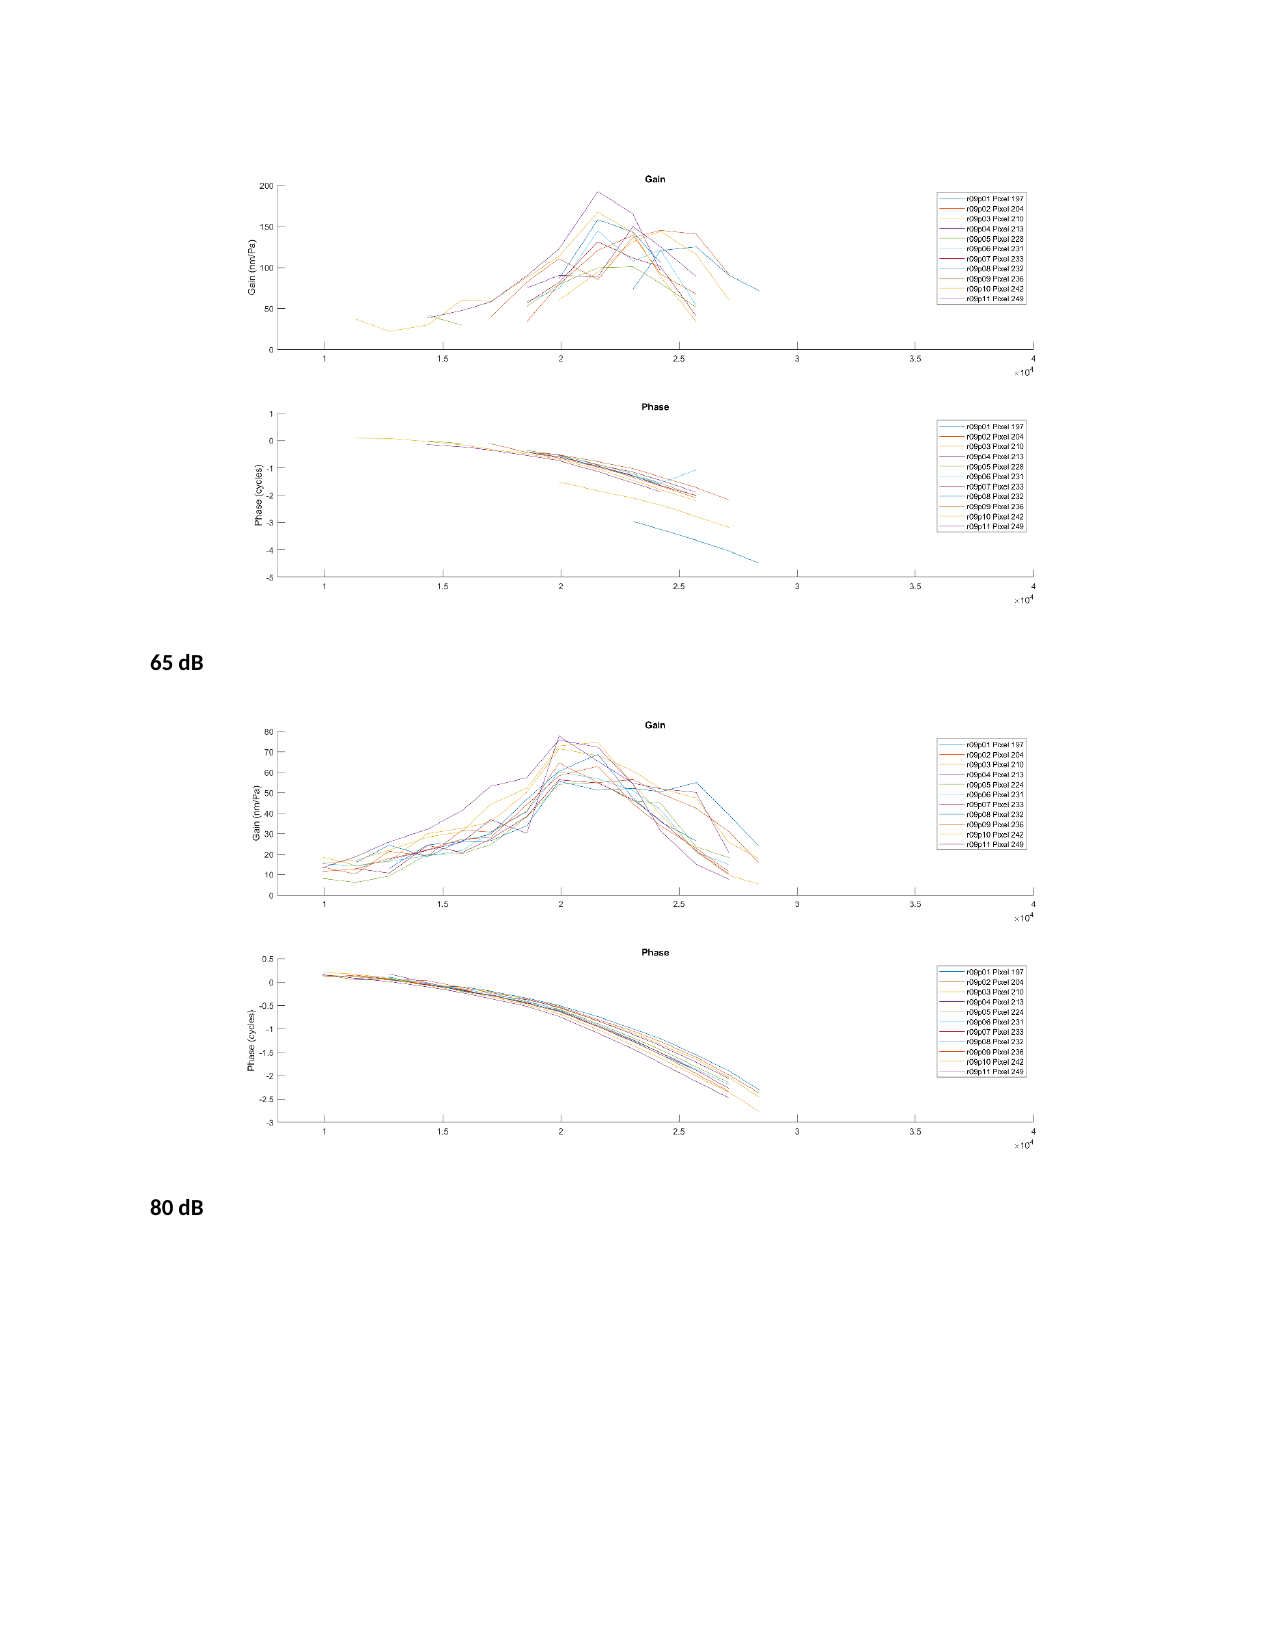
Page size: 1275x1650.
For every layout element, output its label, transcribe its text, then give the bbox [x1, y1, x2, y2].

picture [150, 150, 1125, 630]
text 80 dB [150, 1193, 1125, 1221]
text 65 dB [150, 648, 1125, 676]
picture [150, 695, 1125, 1175]
